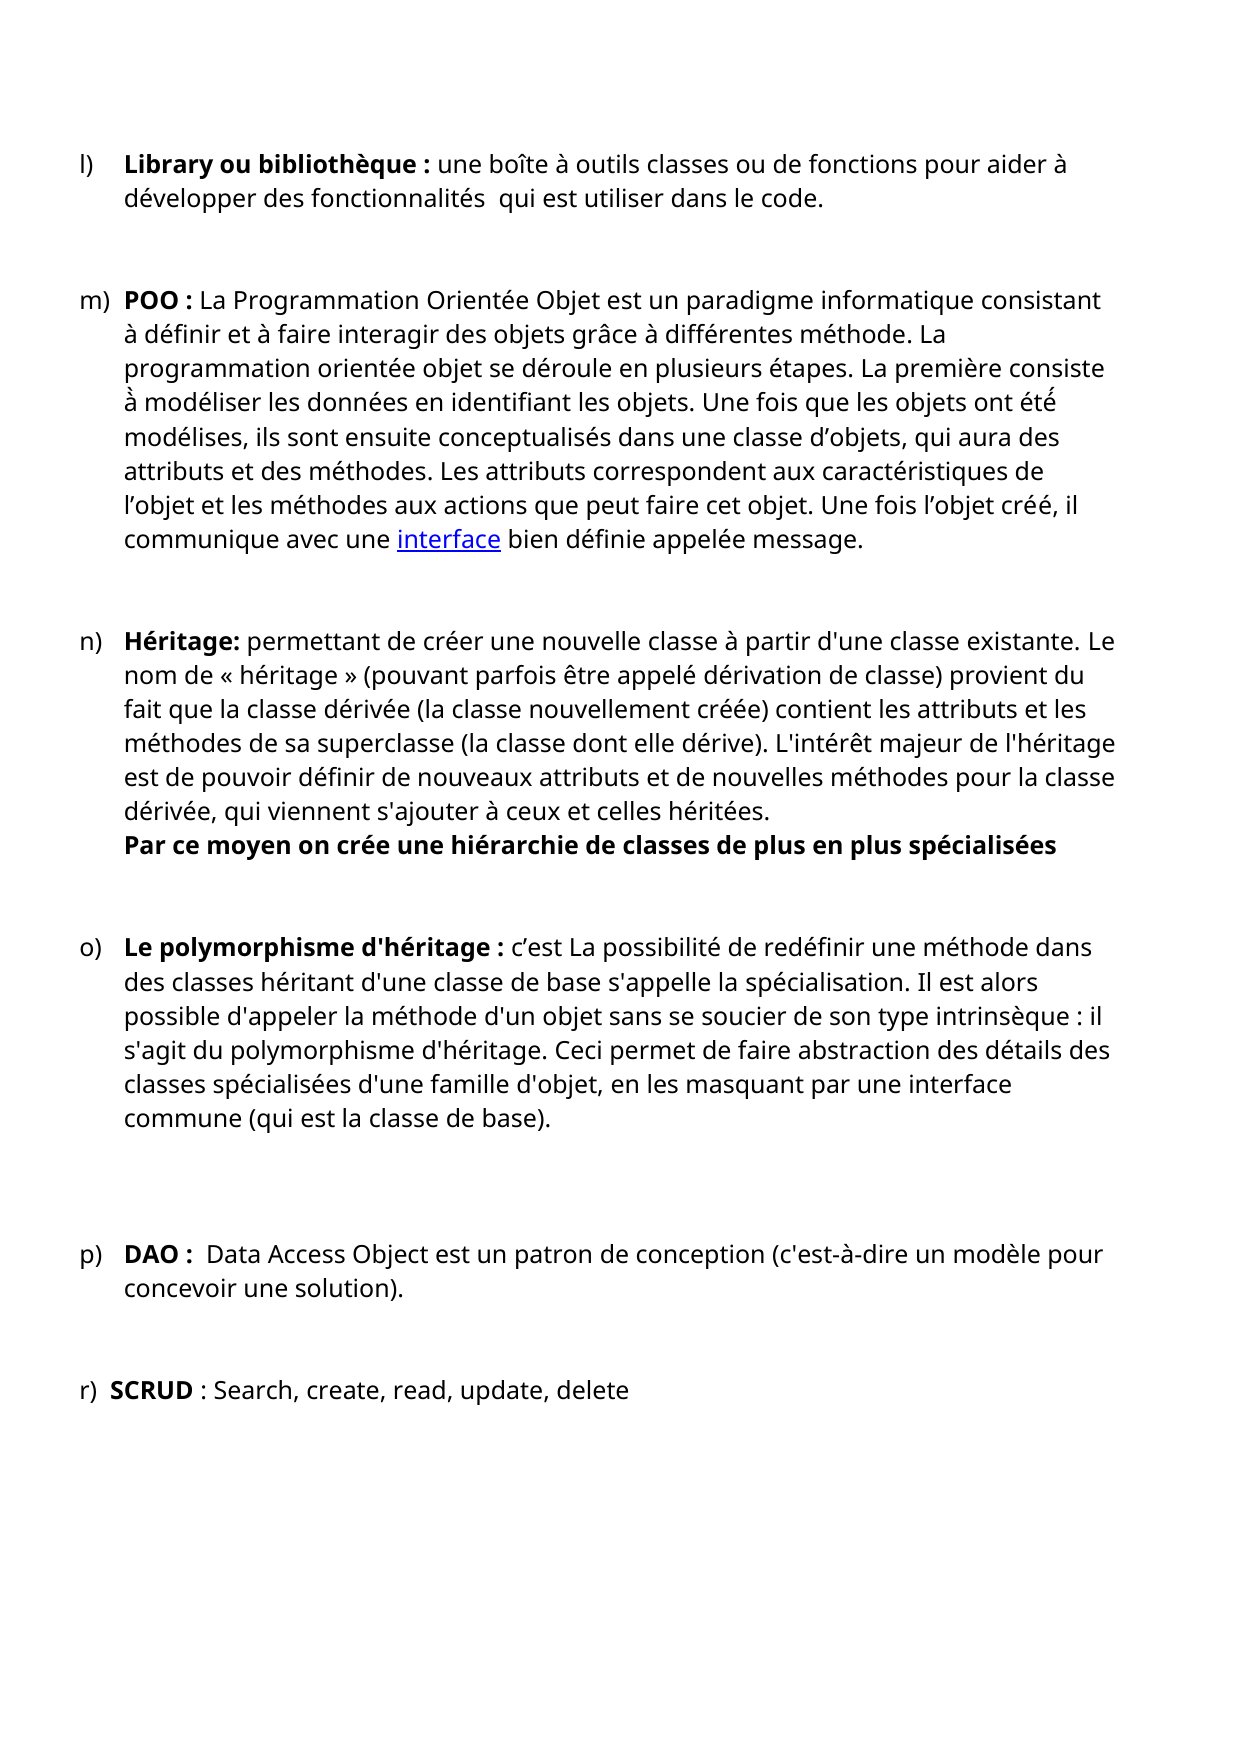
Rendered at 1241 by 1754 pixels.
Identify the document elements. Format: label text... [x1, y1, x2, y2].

text r) SCRUD : Search, create, read, update, delete [79, 1373, 1121, 1407]
list POO : La Programmation Orientée Objet est un paradigme informatique consistant à définir et à faire interagir des objets grâce à différentes méthode. La programmation orientée objet se déroule en plusieurs étapes. La première consiste à̀ modéliser les données en identifiant les objets. Une fois que les objets ont été́ modélises, ils sont ensuite conceptualisés dans une classe d’objets, qui aura des attributs et des méthodes. Les attributs correspondent aux caractéristiques de l’objet et les méthodes aux actions que peut faire cet objet. Une fois l’objet créé, il communique avec une interface bien définie appelée message. [79, 283, 1121, 555]
list Héritage: permettant de créer une nouvelle classe à partir d'une classe existante. Le nom de « héritage » (pouvant parfois être appelé dérivation de classe) provient du fait que la classe dérivée (la classe nouvellement créée) contient les attributs et les méthodes de sa superclasse (la classe dont elle dérive). L'intérêt majeur de l'héritage est de pouvoir définir de nouveaux attributs et de nouvelles méthodes pour la classe dérivée, qui viennent s'ajouter à ceux et celles héritées. Par ce moyen on crée une hiérarchie de classes de plus en plus spécialisées [79, 623, 1121, 862]
list Le polymorphisme d'héritage : c’est La possibilité de redéfinir une méthode dans des classes héritant d'une classe de base s'appelle la spécialisation. Il est alors possible d'appeler la méthode d'un objet sans se soucier de son type intrinsèque : il s'agit du polymorphisme d'héritage. Ceci permet de faire abstraction des détails des classes spécialisées d'une famille d'objet, en les masquant par une interface commune (qui est la classe de base). [79, 930, 1121, 1134]
list Library ou bibliothèque : une boîte à outils classes ou de fonctions pour aider à développer des fonctionnalités qui est utiliser dans le code. [79, 147, 1121, 215]
list DAO : Data Access Object est un patron de conception (c'est-à-dire un modèle pour concevoir une solution). [79, 1237, 1121, 1305]
